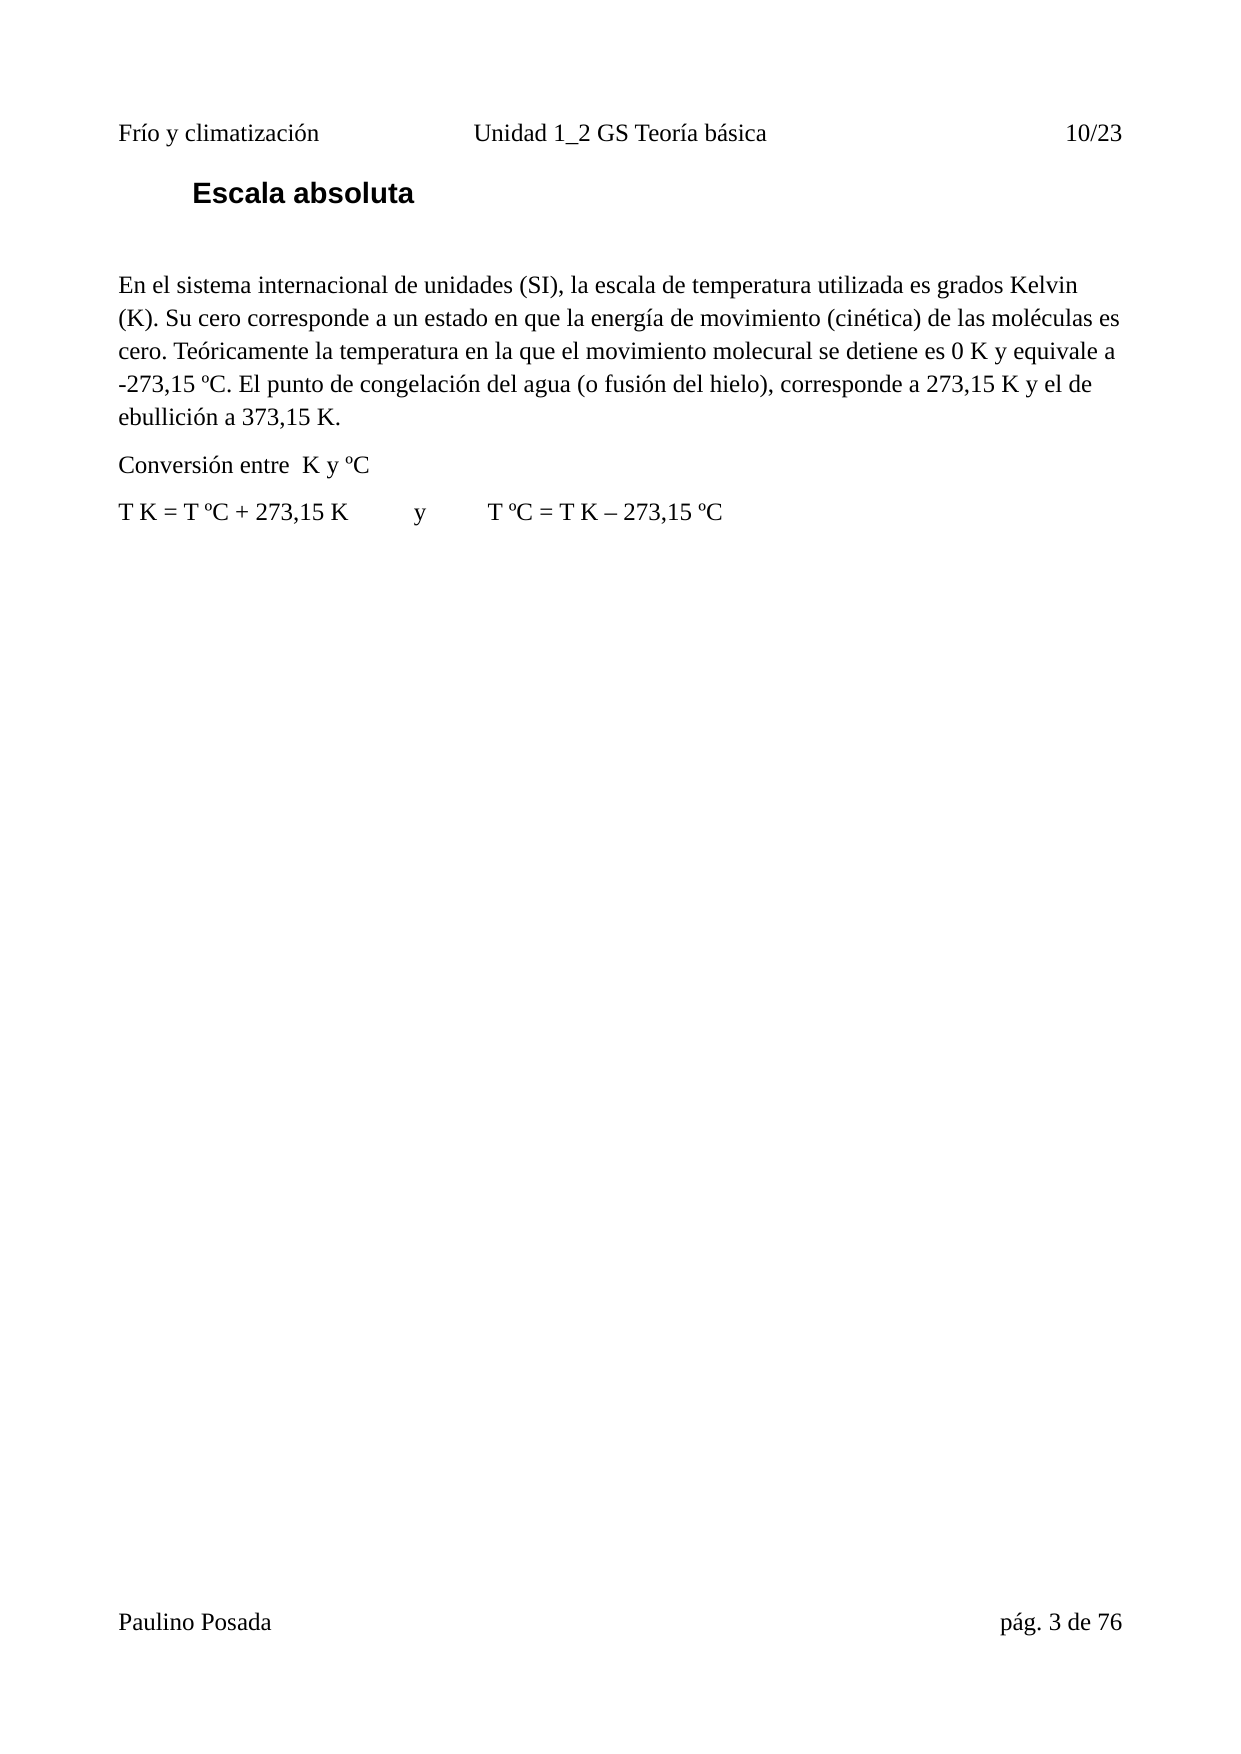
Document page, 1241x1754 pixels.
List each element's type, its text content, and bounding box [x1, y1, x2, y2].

text T K = T ºC + 273,15 K y T ºC = T K – 273,15 ºC [118, 497, 1122, 526]
text Conversión entre K y ºC [118, 450, 1122, 479]
subtitle Escala absoluta [118, 176, 1122, 210]
text En el sistema internacional de unidades (SI), la escala de temperatura utilizada es grados Kelvin (K). Su cero corresponde a un estado en que la energía de movimiento (cinética) de las moléculas es cero. Teóricamente la temperatura en la que el movimiento molecural se detiene es 0 K y equivale a -273,15 ºC. El punto de congelación del agua (o fusión del hielo), corresponde a 273,15 K y el de ebullición a 373,15 K. [118, 270, 1122, 431]
